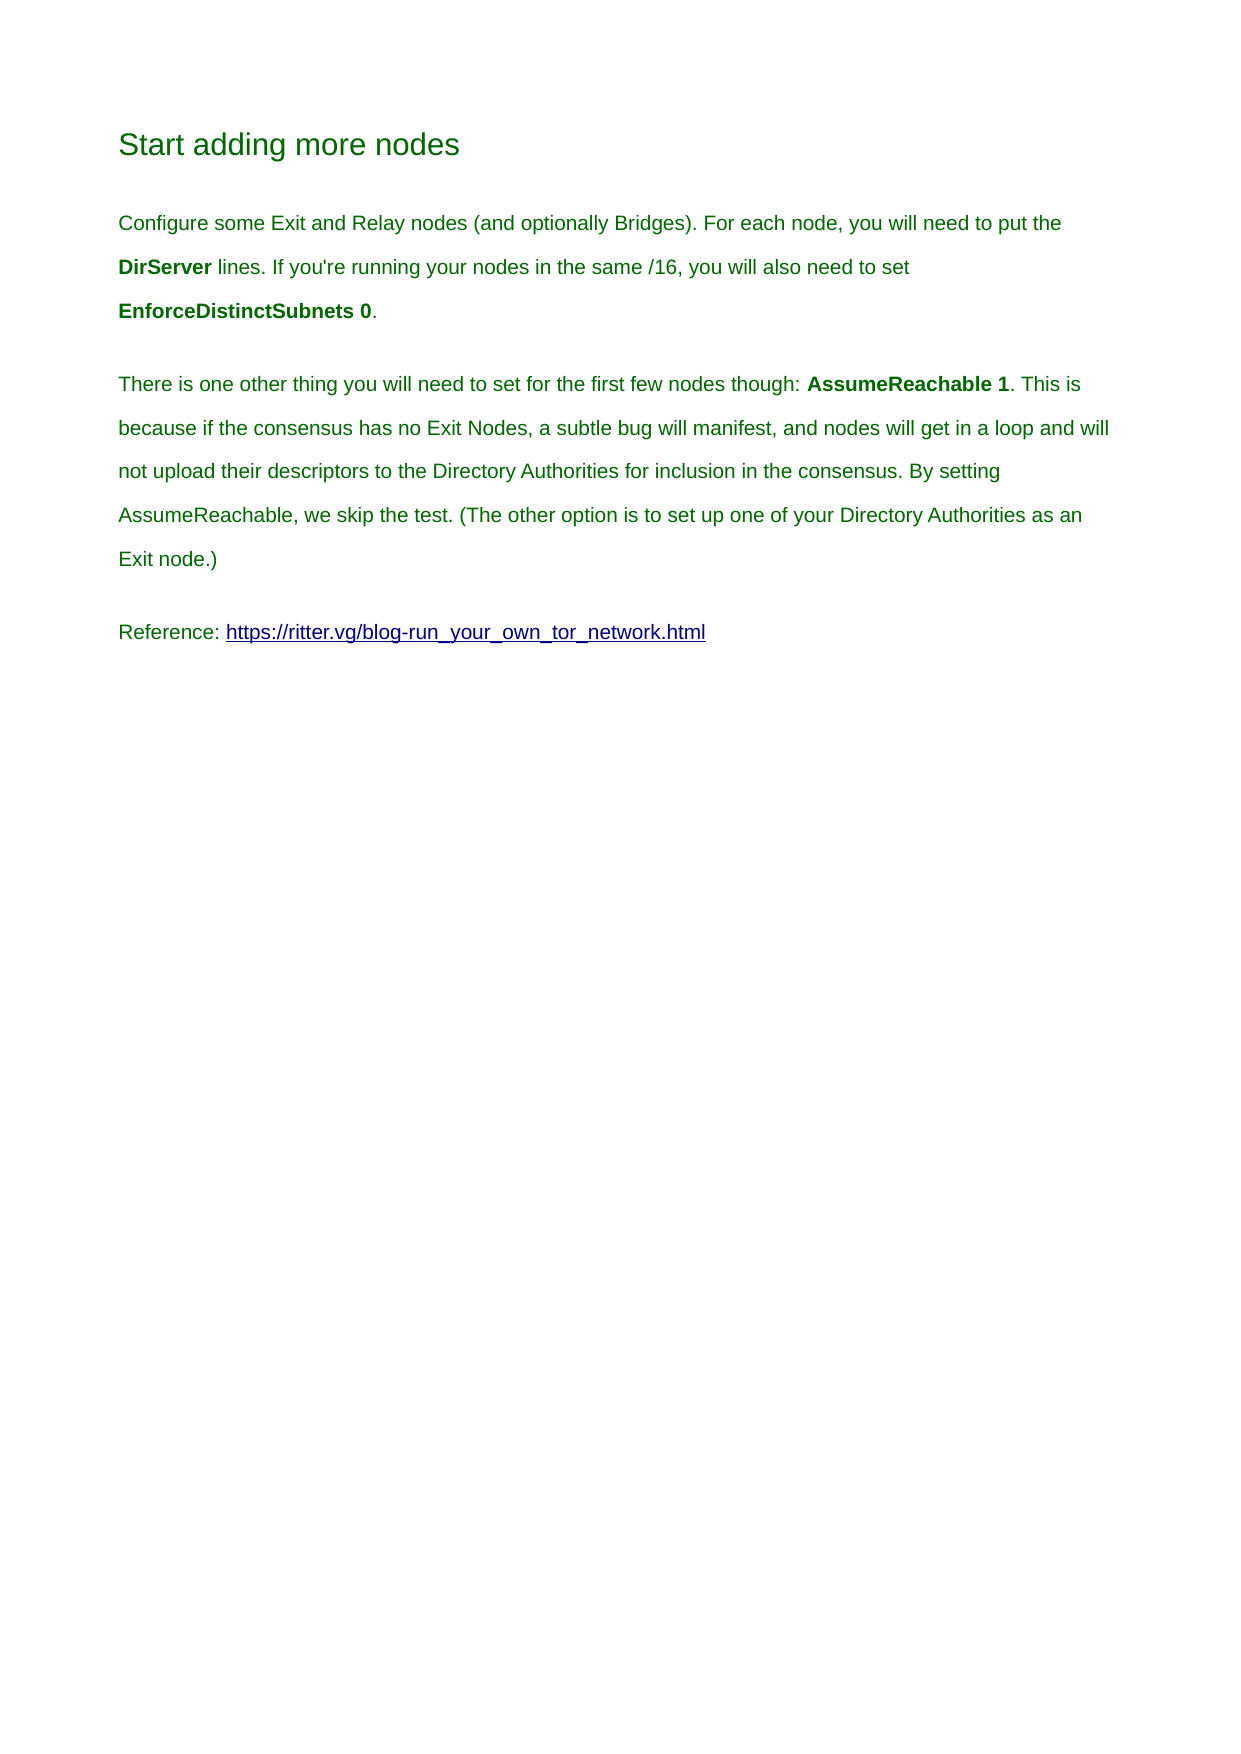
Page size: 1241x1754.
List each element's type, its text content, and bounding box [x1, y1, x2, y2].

list Start adding more nodes [118, 118, 1122, 162]
list There is one other thing you will need to set for the first few nodes though: AssumeReachable 1. This is because if the consensus has no Exit Nodes, a subtle bug will manifest, and nodes will get in a loop and will not upload their descriptors to the Directory Authorities for inclusion in the consensus. By setting AssumeReachable, we skip the test. (The other option is to set up one of your Directory Authorities as an Exit node.) [118, 352, 1122, 571]
list Reference: https://ritter.vg/blog-run_your_own_tor_network.html [118, 600, 1122, 644]
list Configure some Exit and Relay nodes (and optionally Bridges). For each node, you will need to put the DirServer lines. If you're running your nodes in the same /16, you will also need to set EnforceDistinctSubnets 0. [118, 191, 1122, 323]
